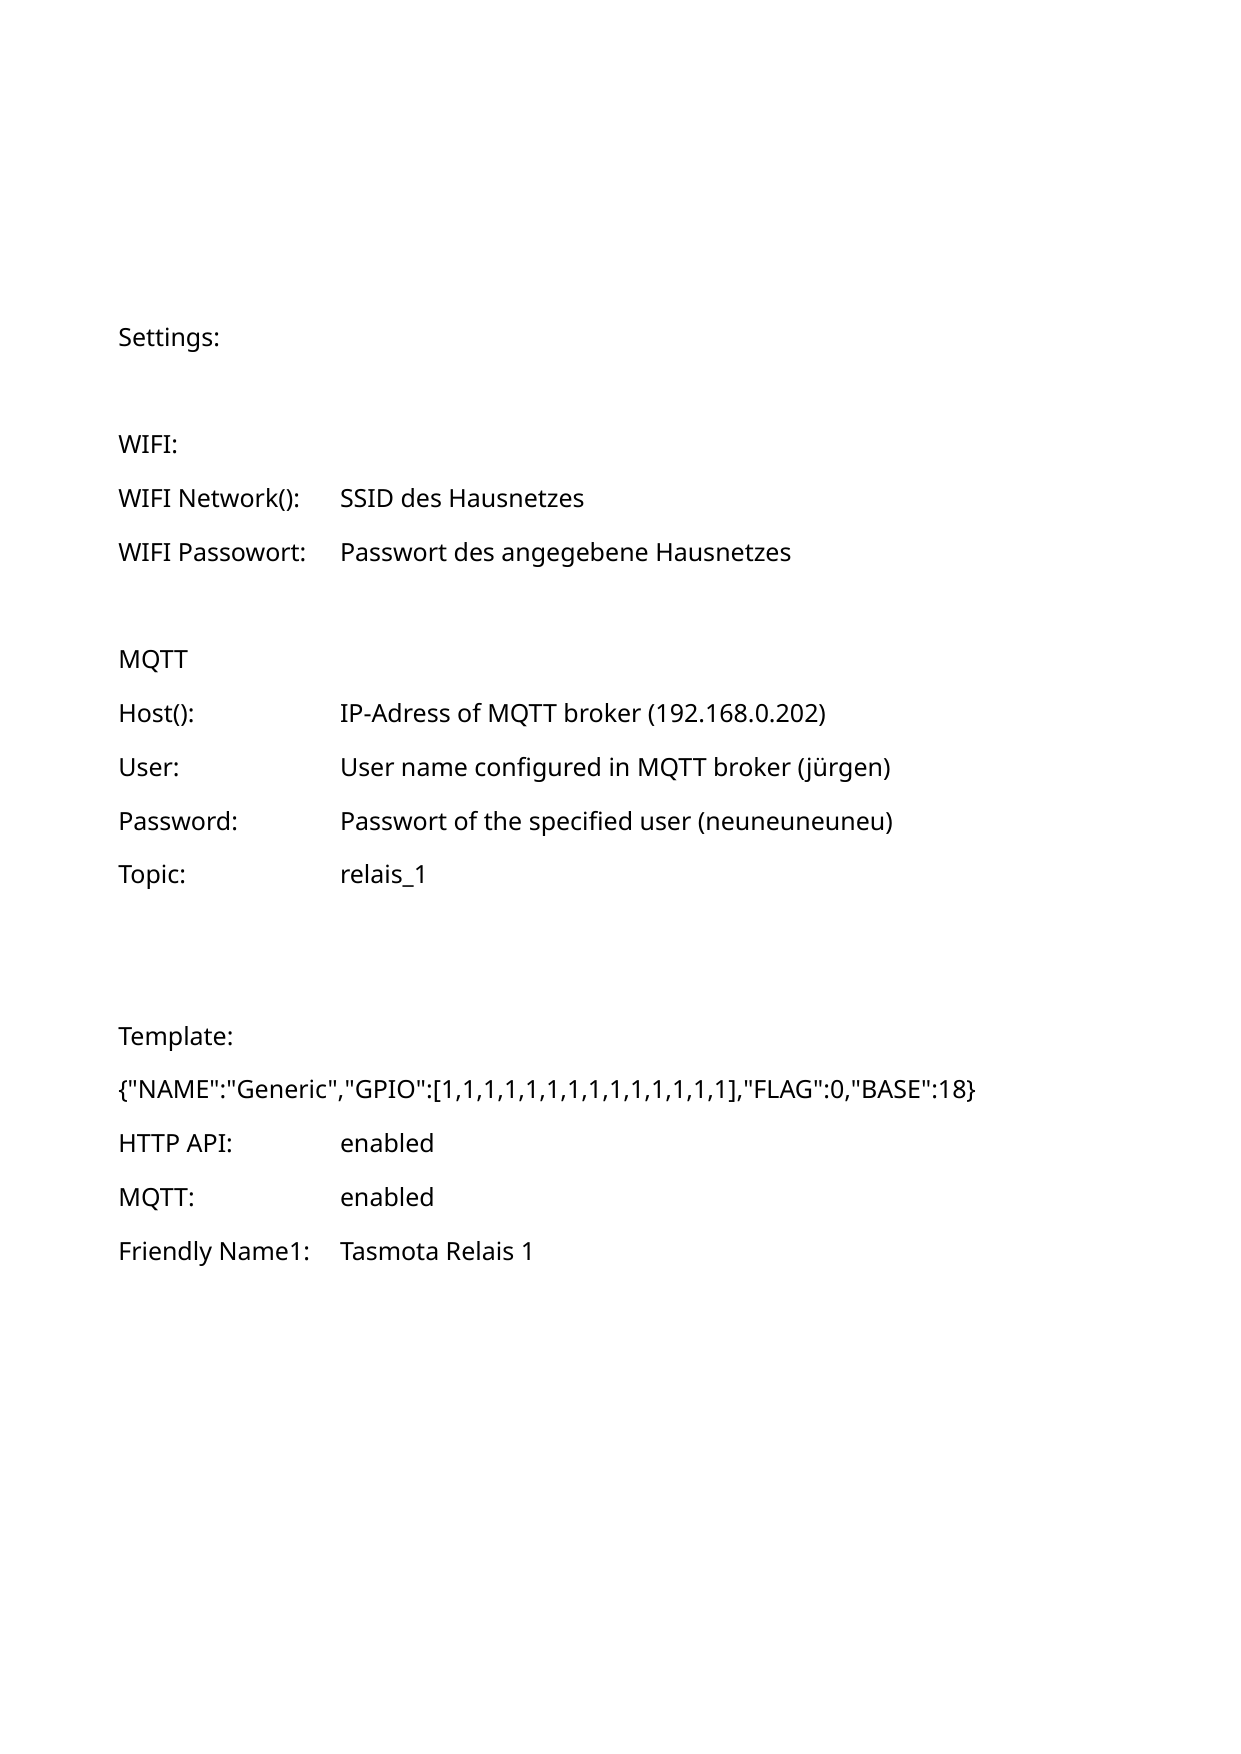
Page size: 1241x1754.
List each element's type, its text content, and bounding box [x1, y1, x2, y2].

text WIFI Network(): SSID des Hausnetzes [118, 481, 1122, 515]
text MQTT: enabled [118, 1179, 1122, 1213]
text Settings: [118, 319, 1122, 353]
text User: User name configured in MQTT broker (jürgen) [118, 749, 1122, 783]
text Friendly Name1: Tasmota Relais 1 [118, 1233, 1122, 1267]
text Topic: relais_1 [118, 857, 1122, 891]
text Host(): IP-Adress of MQTT broker (192.168.0.202) [118, 696, 1122, 730]
text MQTT [118, 642, 1122, 676]
text {"NAME":"Generic","GPIO":[1,1,1,1,1,1,1,1,1,1,1,1,1,1],"FLAG":0,"BASE":18} [118, 1072, 1122, 1106]
text Template: [118, 1018, 1122, 1052]
text HTTP API: enabled [118, 1126, 1122, 1160]
text WIFI: [118, 427, 1122, 461]
text WIFI Passowort: Passwort des angegebene Hausnetzes [118, 534, 1122, 568]
text Password: Passwort of the specified user (neuneuneuneu) [118, 803, 1122, 837]
